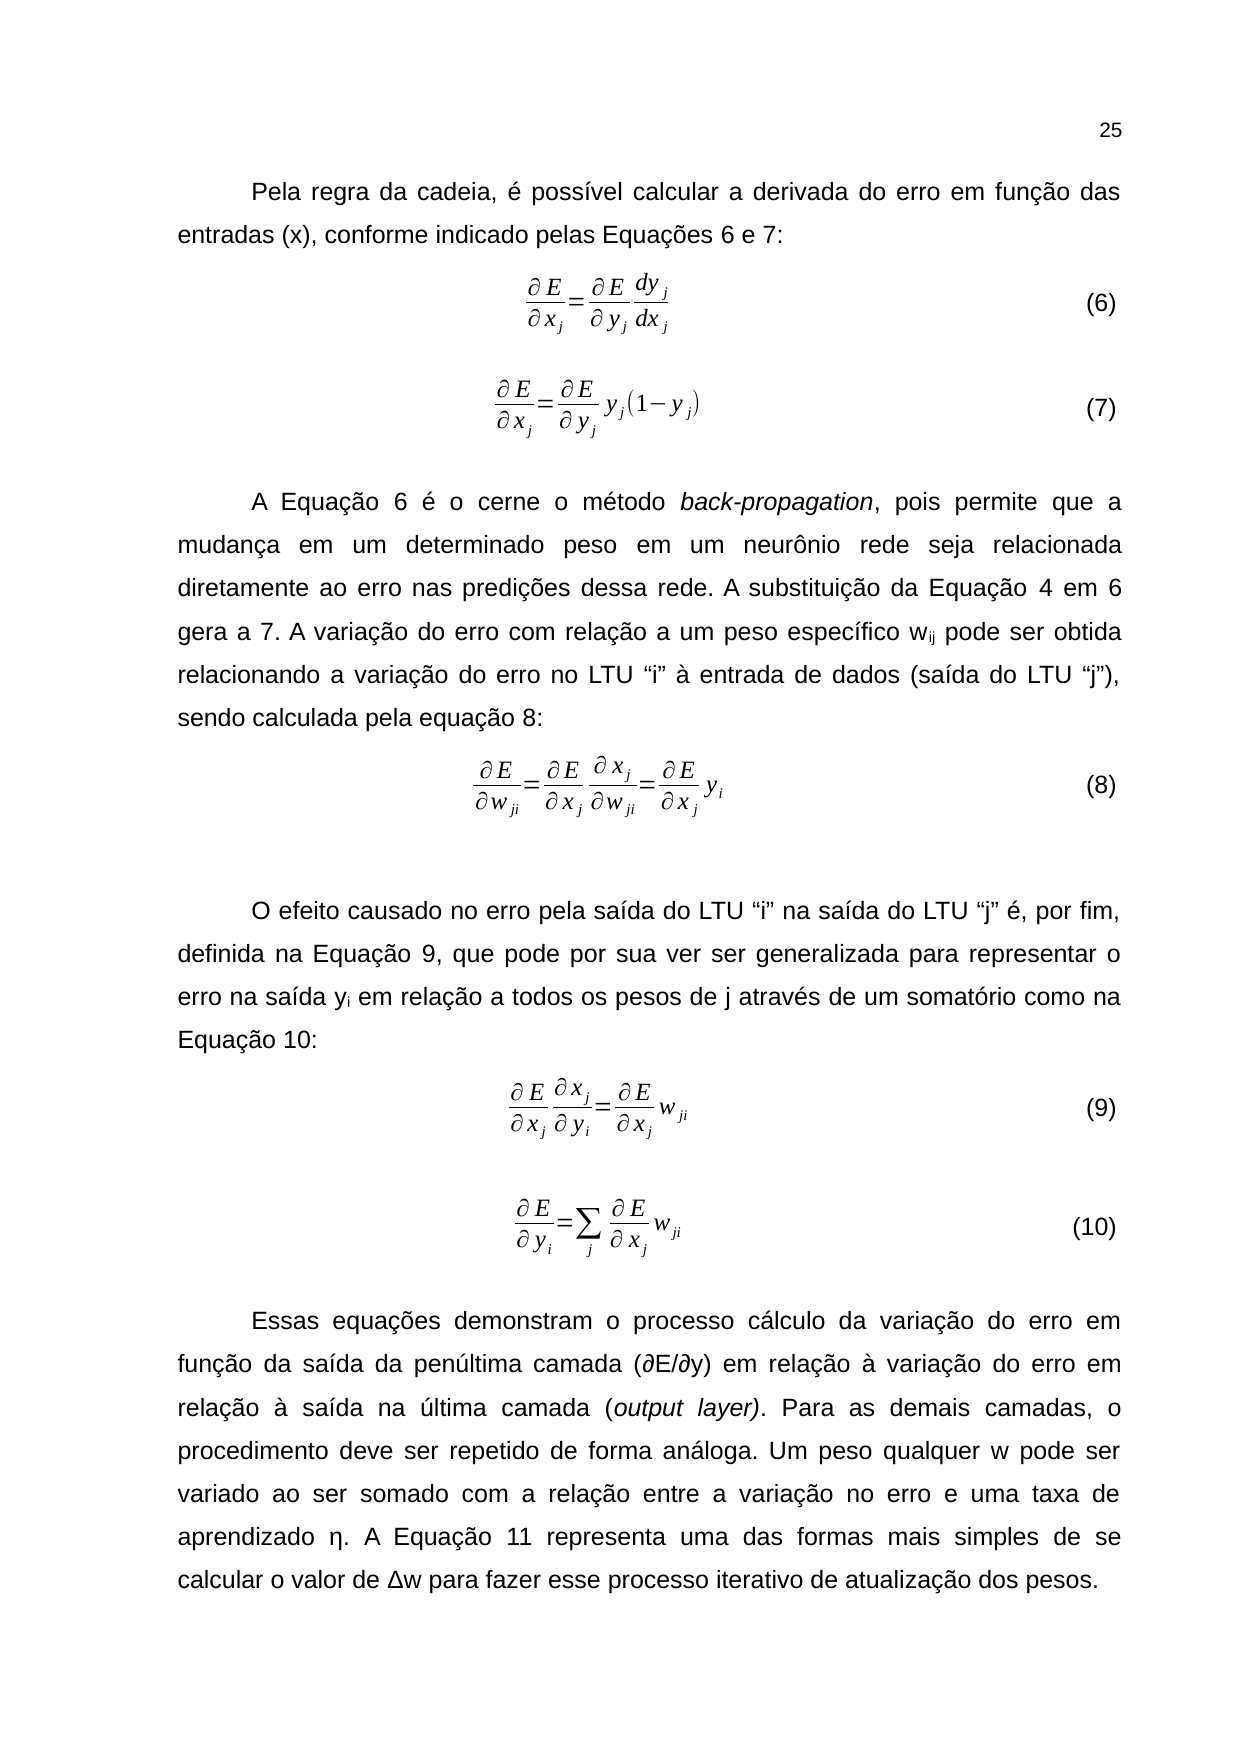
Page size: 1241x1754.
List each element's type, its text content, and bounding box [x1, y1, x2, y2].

table_header [177, 1068, 1017, 1146]
text O efeito causado no erro pela saída do LTU “i” na saída do LTU “j” é, por fim, definida na Equação 9, que pode por sua ver ser generalizada para representar o erro na saída yi em relação a todos os pesos de j através de um somatório como na Equação 10: [177, 896, 1122, 1054]
table_header (9) [1017, 1068, 1122, 1146]
table_header (10) [1017, 1189, 1122, 1263]
table_header (7) [1017, 370, 1122, 444]
text Essas equações demonstram o processo cálculo da variação do erro em função da saída da penúltima camada (∂E/∂y) em relação à variação do erro em relação à saída na última camada (output layer). Para as demais camadas, o procedimento deve ser repetido de forma análoga. Um peso qualquer w pode ser variado ao ser somado com a relação entre a variação no erro e uma taxa de aprendizado η. A Equação 11 representa uma das formas mais simples de se calcular o valor de Δw para fazer esse processo iterativo de atualização dos pesos. [177, 1306, 1122, 1594]
table_header [177, 263, 1017, 341]
text A Equação 6 é o cerne o método back-propagation, pois permite que a mudança em um determinado peso em um neurônio rede seja relacionada diretamente ao erro nas predições dessa rede. A substituição da Equação 4 em 6 gera a 7. A variação do erro com relação a um peso específico wij pode ser obtida relacionando a variação do erro no LTU “i” à entrada de dados (saída do LTU “j”), sendo calculada pela equação 8: [177, 487, 1122, 732]
table_header [177, 370, 1017, 444]
table_header (6) [1017, 263, 1122, 341]
table_header (8) [1017, 746, 1122, 824]
table_header [177, 1189, 1017, 1263]
table_header [177, 746, 1017, 824]
text Pela regra da cadeia, é possível calcular a derivada do erro em função das entradas (x), conforme indicado pelas Equações 6 e 7: [177, 177, 1122, 249]
